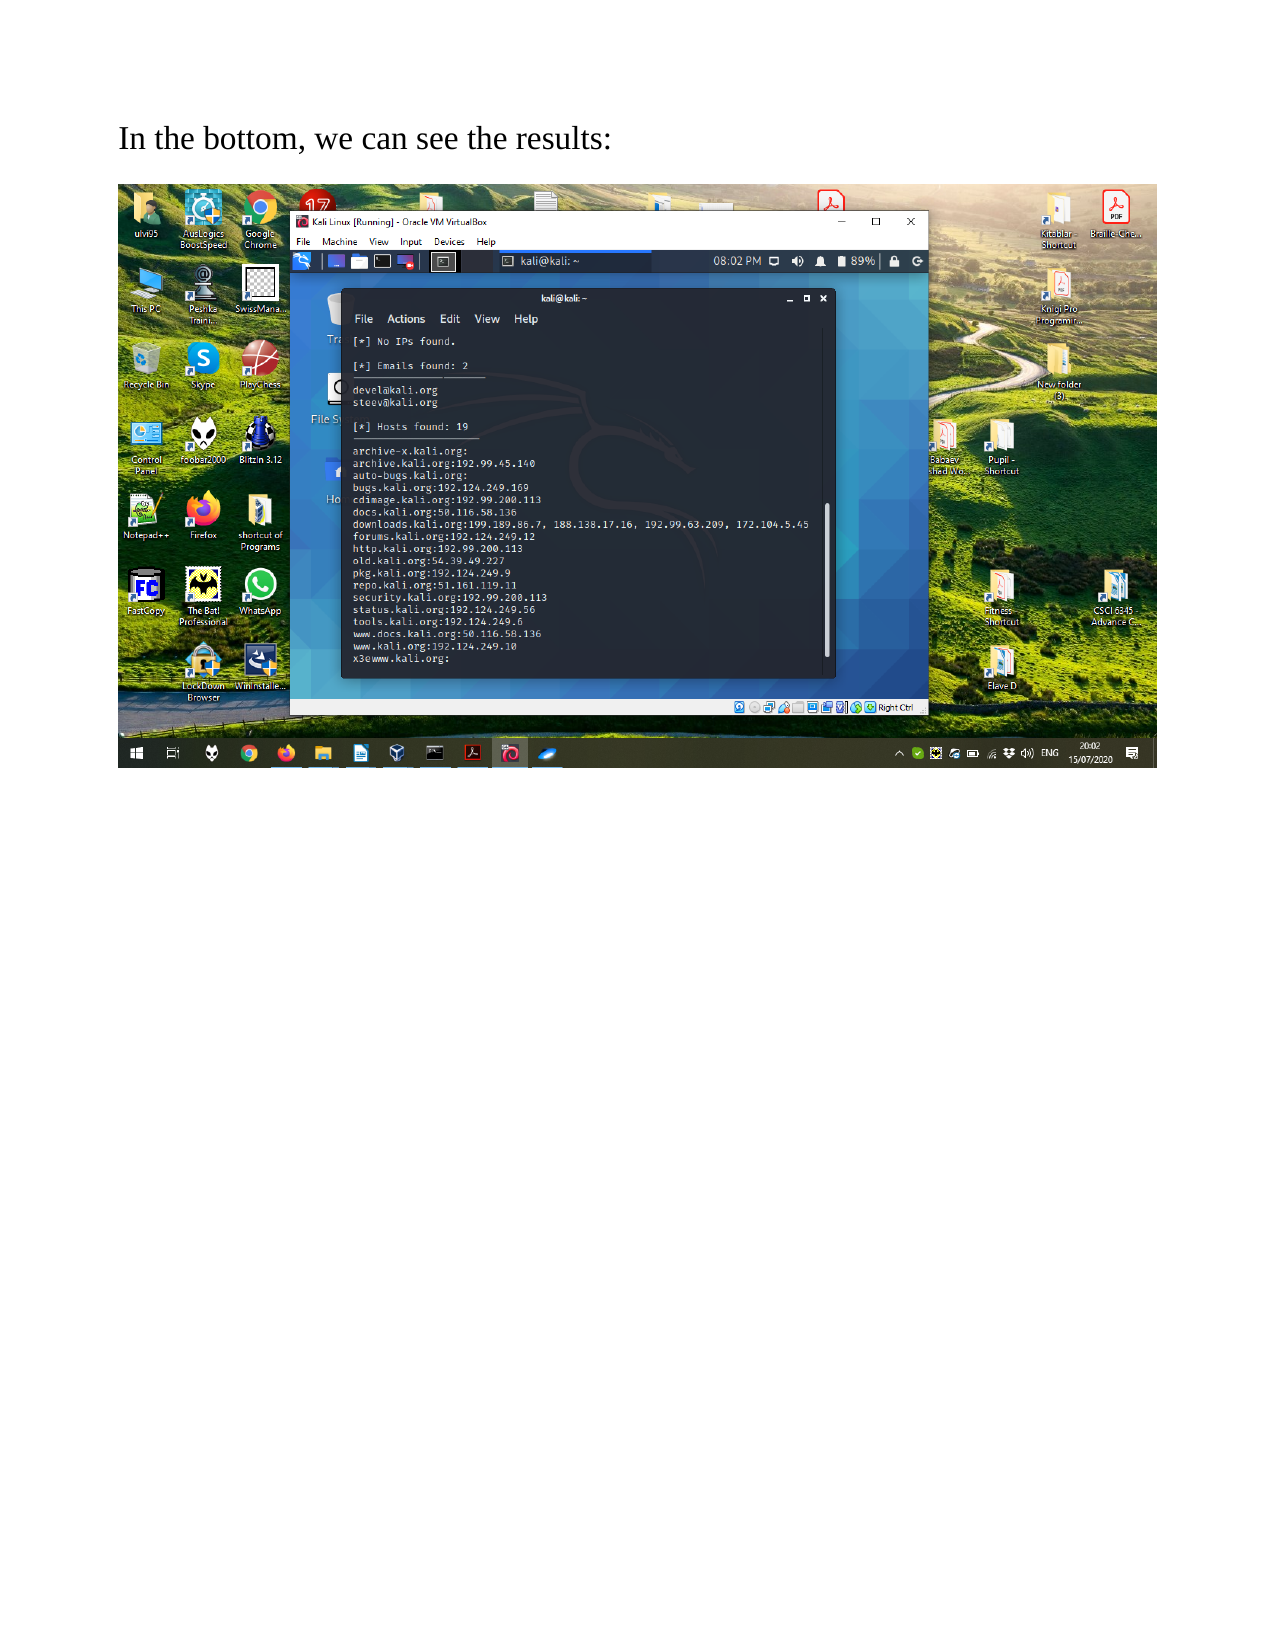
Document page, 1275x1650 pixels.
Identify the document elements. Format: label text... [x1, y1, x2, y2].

picture [118, 184, 1157, 768]
text In the bottom, we can see the results: [118, 118, 1157, 156]
